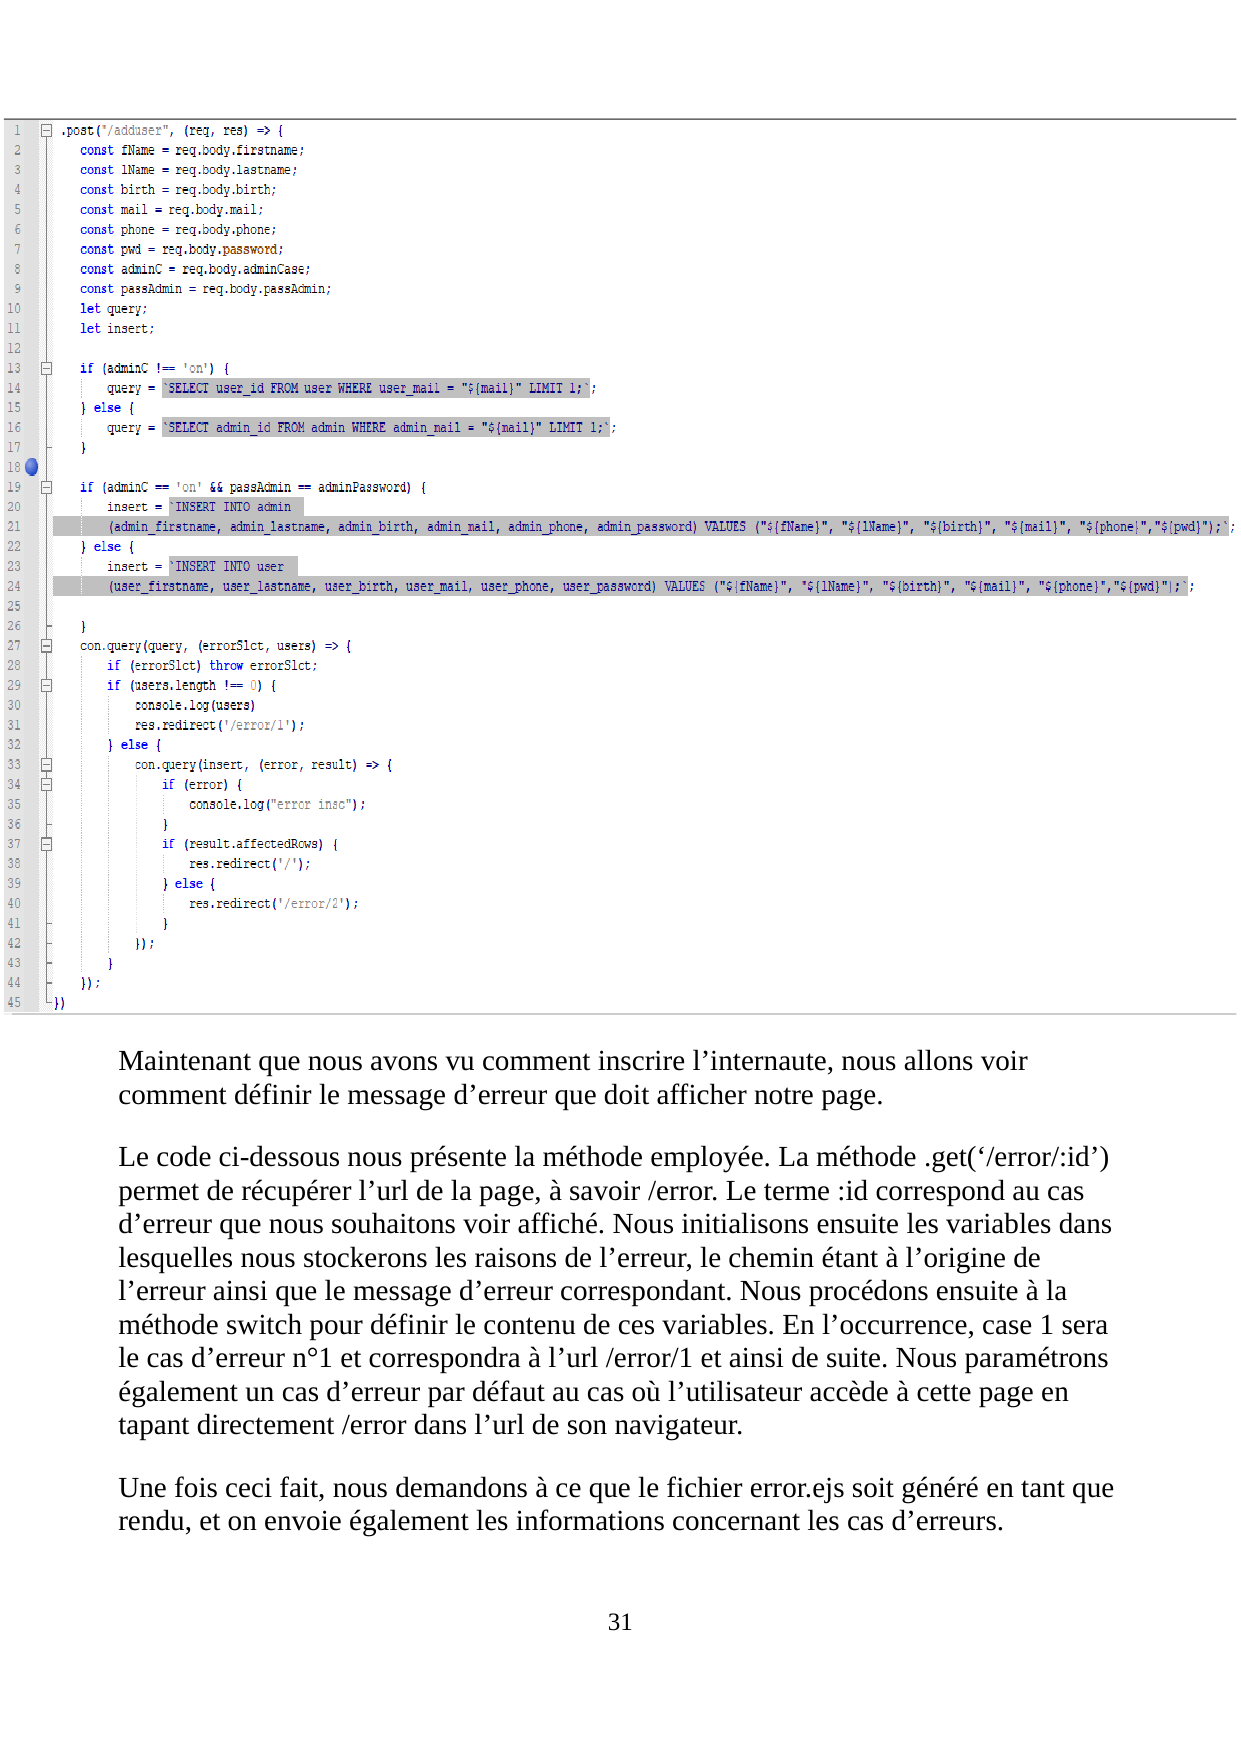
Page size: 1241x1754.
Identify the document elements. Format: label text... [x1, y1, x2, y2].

text Une fois ceci fait, nous demandons à ce que le fichier error.ejs soit généré en tant que rendu, et on envoie également les informations concernant les cas d’erreurs. [118, 1470, 1122, 1537]
picture [3, 118, 1237, 1015]
text Maintenant que nous avons vu comment inscrire l’internaute, nous allons voir comment définir le message d’erreur que doit afficher notre page. [118, 1043, 1122, 1110]
text Le code ci-dessous nous présente la méthode employée. La méthode .get(‘/error/:id’) permet de récupérer l’url de la page, à savoir /error. Le terme :id correspond au cas d’erreur que nous souhaitons voir affiché. Nous initialisons ensuite les variables dans lesquelles nous stockerons les raisons de l’erreur, le chemin étant à l’origine de l’erreur ainsi que le message d’erreur correspondant. Nous procédons ensuite à la méthode switch pour définir le contenu de ces variables. En l’occurrence, case 1 sera le cas d’erreur n°1 et correspondra à l’url /error/1 et ainsi de suite. Nous paramétrons également un cas d’erreur par défaut au cas où l’utilisateur accède à cette page en tapant directement /error dans l’url de son navigateur. [118, 1139, 1122, 1441]
